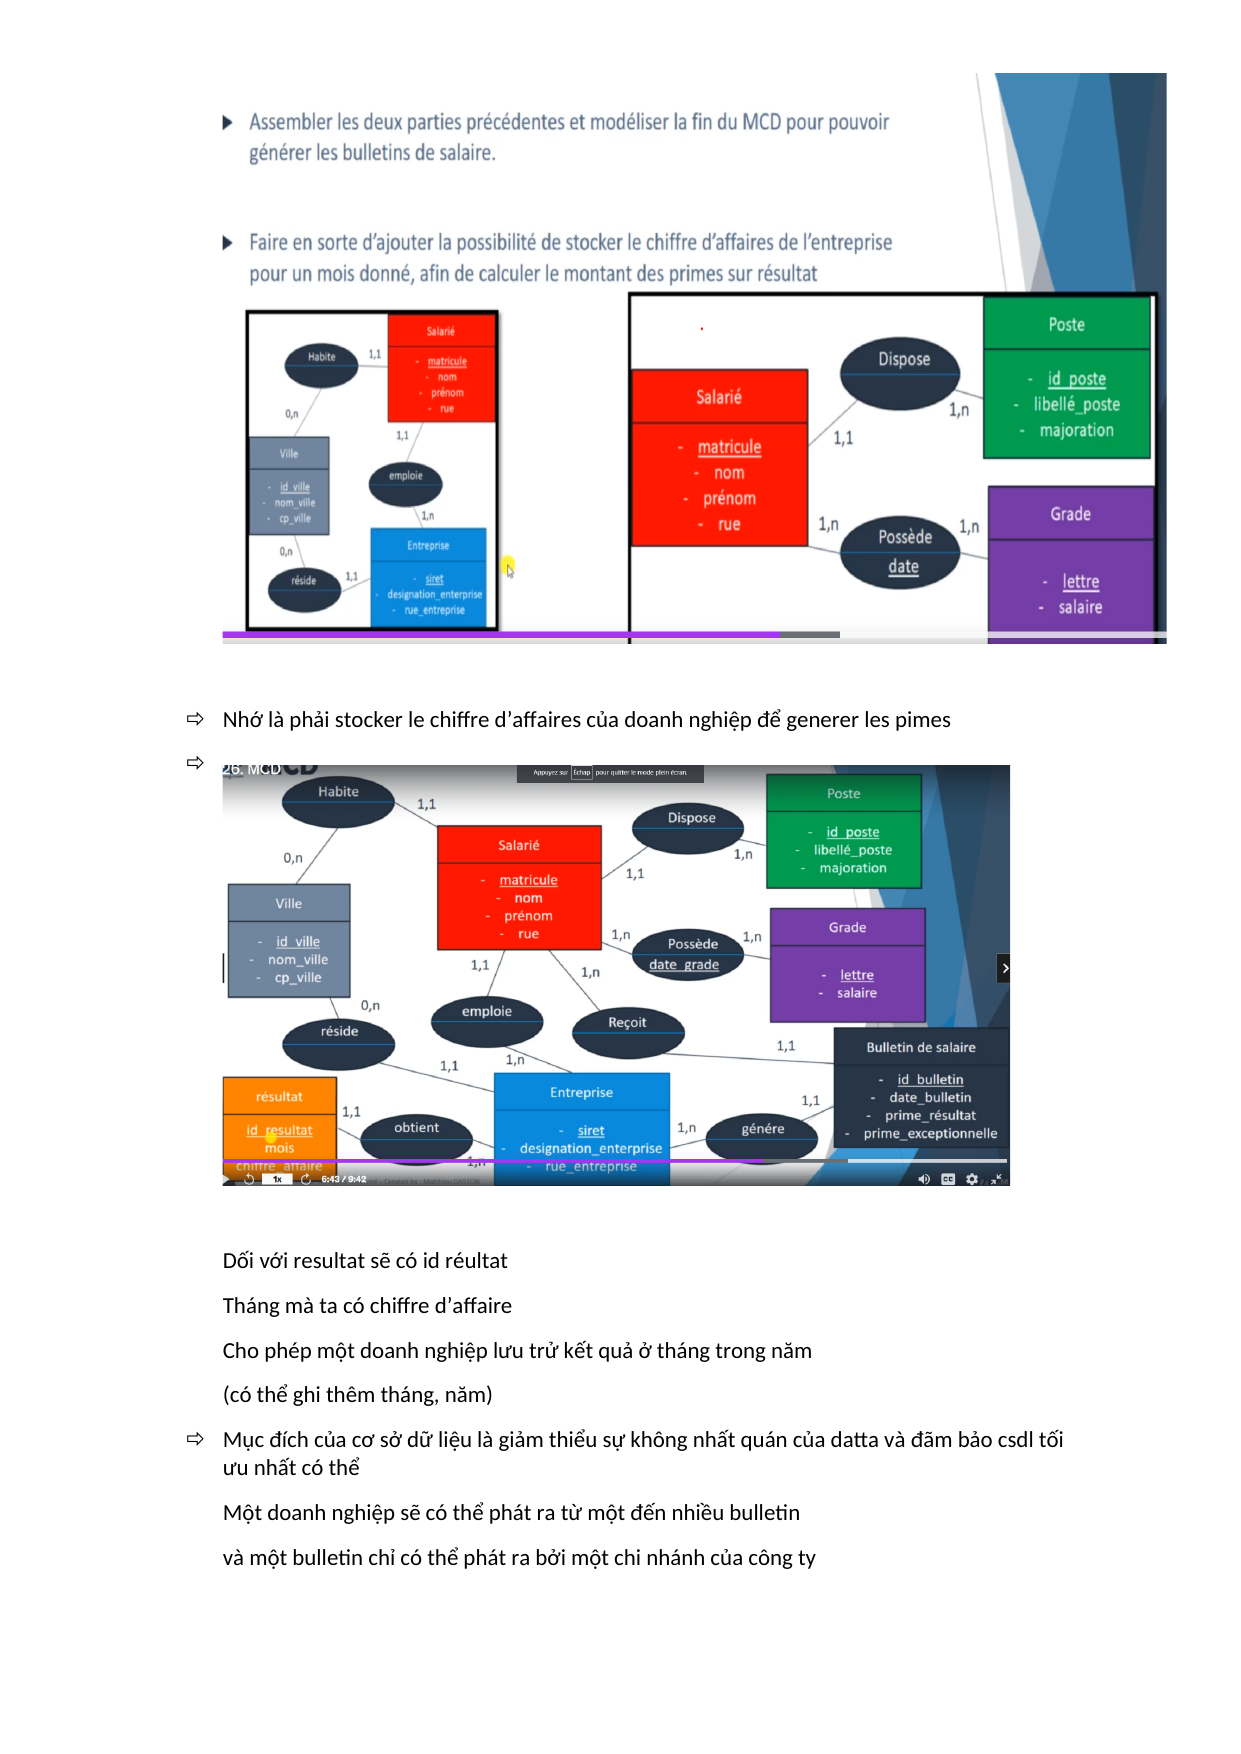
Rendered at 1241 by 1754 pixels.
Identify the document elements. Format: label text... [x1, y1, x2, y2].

list và một bulletin chỉ có thể phát ra bởi một chi nhánh của công ty [223, 1543, 1093, 1571]
list (có thể ghi thêm tháng, năm) [223, 1381, 1093, 1408]
list Cho phép một doanh nghiệp lưu trử kết quả ở tháng trong năm [223, 1336, 1093, 1364]
list Mục đích của cơ sở dữ liệu là giảm thiểu sự không nhất quán của datta và đãm bảo csdl tối ưu nhất có thể [185, 1425, 1093, 1481]
list Tháng mà ta có chiffre d’affaire [223, 1291, 1093, 1319]
list Một doanh nghiệp sẽ có thể phát ra từ một đến nhiều bulletin [223, 1498, 1093, 1526]
list Nhớ là phải stocker le chiffre d’affaires của doanh nghiệp để generer les pimes [185, 705, 1093, 733]
list Dối với resultat sẽ có id réultat [223, 1246, 1093, 1274]
